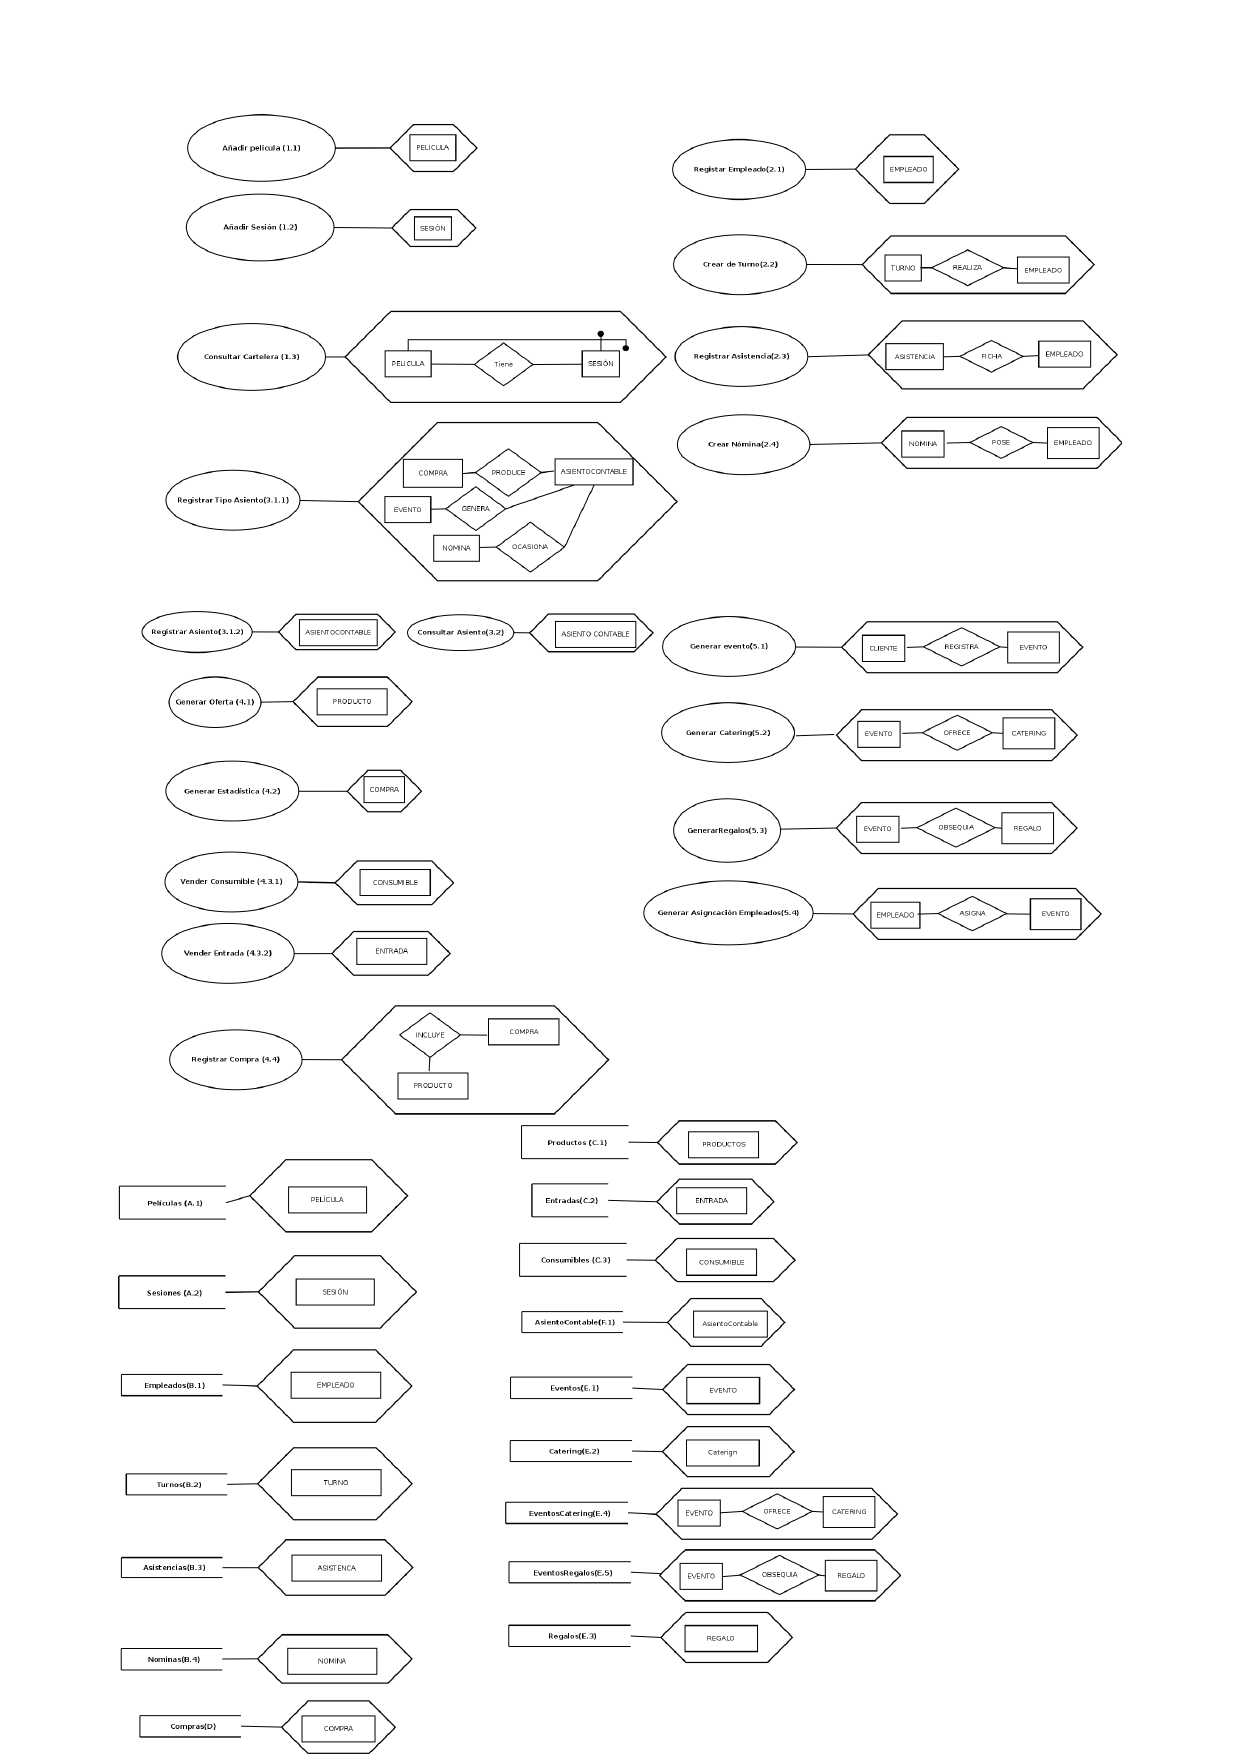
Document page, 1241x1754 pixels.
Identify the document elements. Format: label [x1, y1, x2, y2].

picture [118, 114, 1123, 1754]
